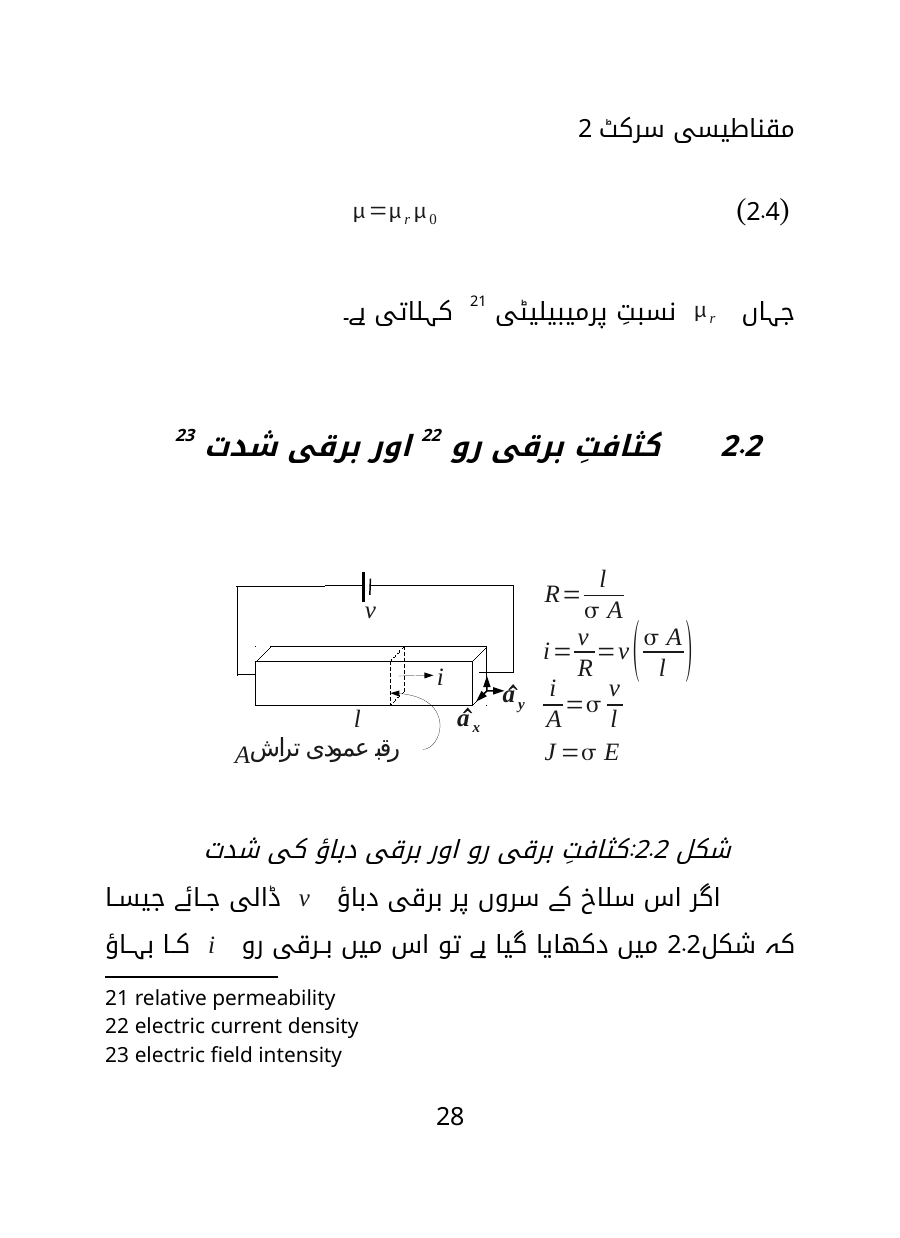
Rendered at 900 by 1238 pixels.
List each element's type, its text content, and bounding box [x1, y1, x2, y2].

list electric current density [105, 1012, 795, 1040]
text relative permeability [105, 983, 795, 1012]
text اگر اس سلاخ کے سروں پر برقی دباؤ ڈالی جائے جیسا کہ شکل2.2 میں دکھایا گیا ہے تو اس میں برقی رو کا بہاؤ ہو گا جس کی مقدار اہم کے قانون سے یوں حاصل ہوتا ہے [105, 487, 795, 969]
list electric field intensity [105, 1040, 795, 1068]
table_header (2.4) [675, 183, 795, 254]
table_header [105, 183, 675, 254]
text شکل 2.2:کثافتِ برقی رو اور برقی دباؤ کی شدت [169, 499, 731, 874]
subtitle کثافتِ برقی رو اور برقی شدت [105, 419, 720, 474]
text جہاں نسبتِ پرمیبیلیٹی کہلاتی ہے۔ [105, 288, 795, 335]
